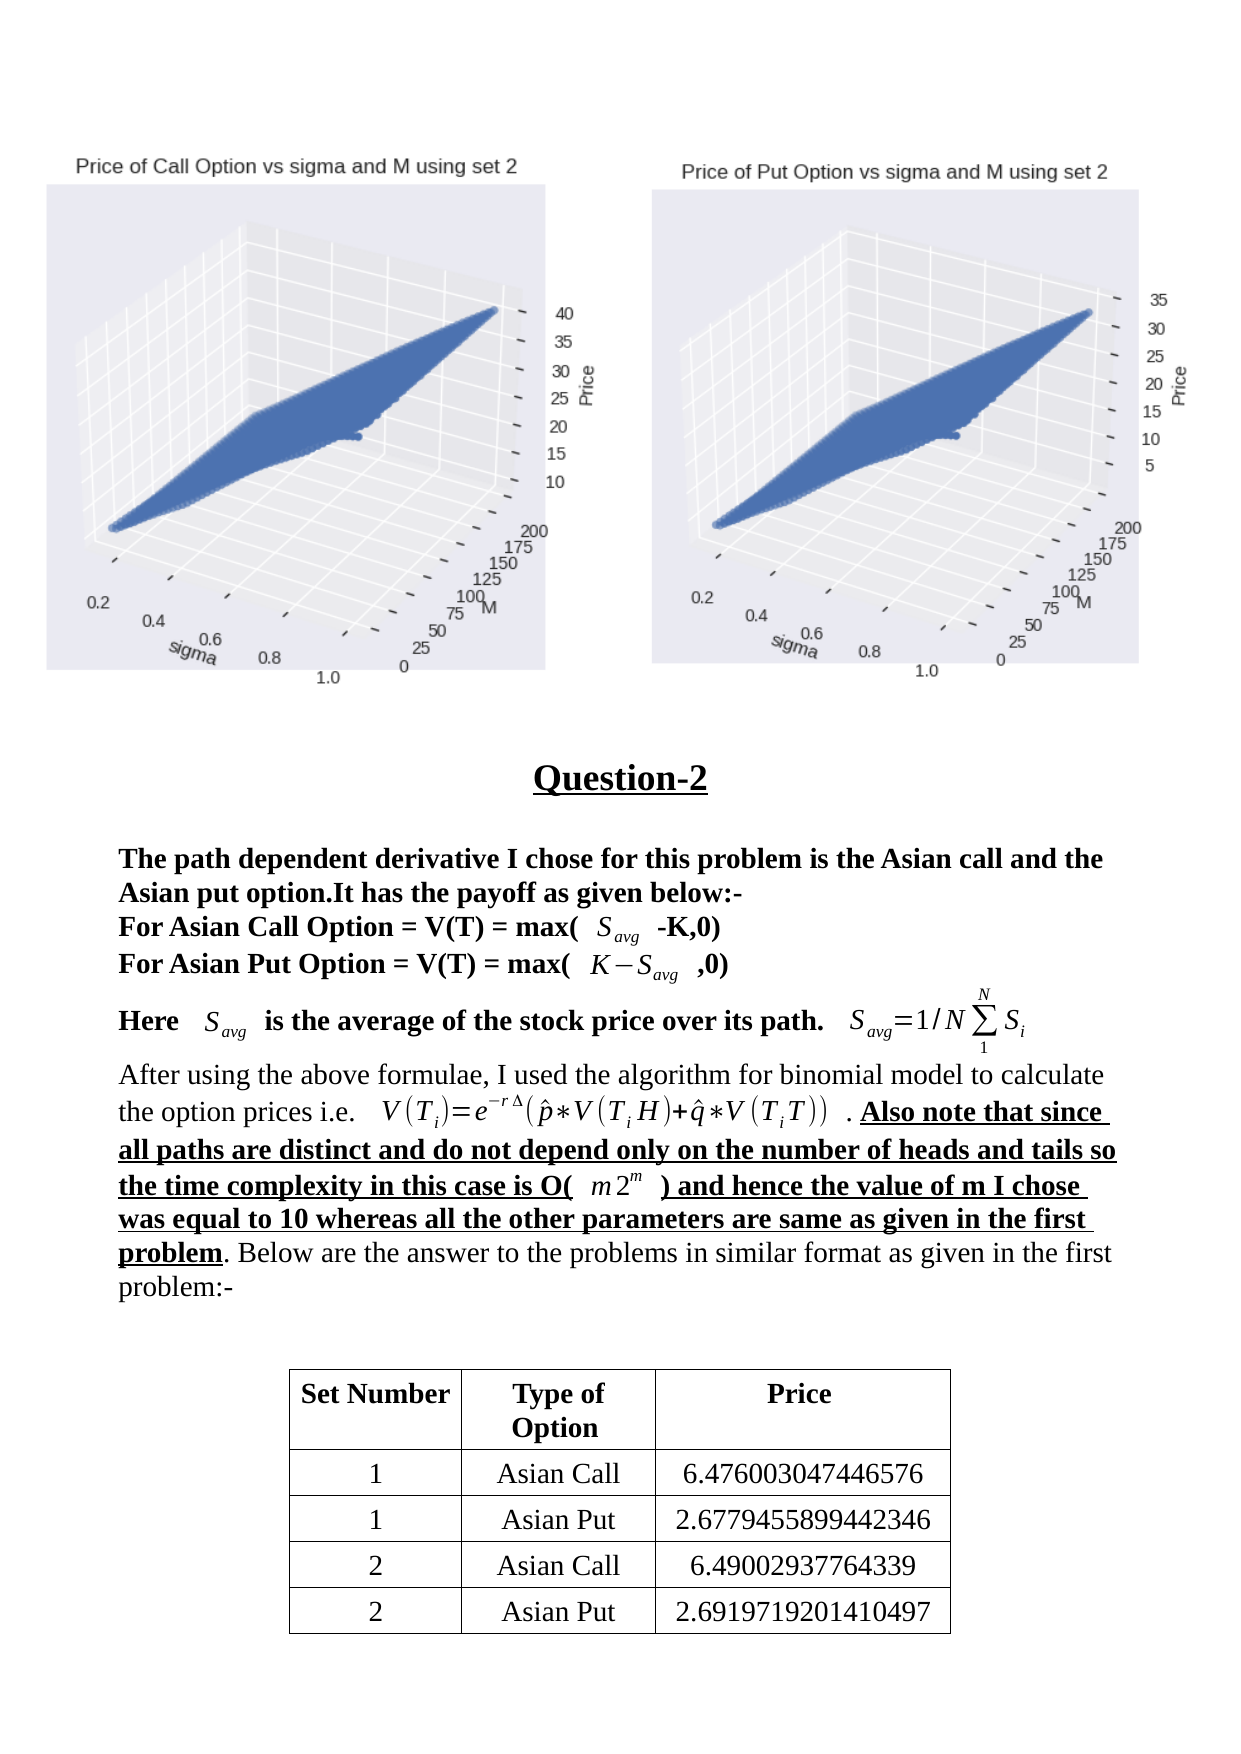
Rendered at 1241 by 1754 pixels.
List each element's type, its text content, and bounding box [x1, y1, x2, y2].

table_cell 2 [290, 1588, 461, 1633]
text After using the above formulae, I used the algorithm for binomial model to calculate the option prices i.e. . Also note that since all paths are distinct and do not depend only on the number of heads and tails so the time complexity in this case is O() and hence the value of m I chose was equal to 10 whereas all the other parameters are same as given in the first problem. Below are the answer to the problems in similar format as given in the first problem:- [118, 1057, 1122, 1302]
text The path dependent derivative I chose for this problem is the Asian call and the Asian put option.It has the payoff as given below:- [118, 842, 1122, 909]
table_cell 6.49002937764339 [656, 1542, 950, 1587]
table_cell Asian Call [462, 1450, 655, 1495]
text For Asian Put Option = V(T) = max(,0) [118, 947, 1122, 984]
table_cell Asian Put [462, 1496, 655, 1541]
table_cell 1 [290, 1450, 461, 1495]
picture [19, 150, 606, 686]
table_cell 2.6779455899442346 [656, 1496, 950, 1541]
table_cell 6.476003047446576 [656, 1450, 950, 1495]
text Question-2 [118, 755, 1122, 798]
table_cell 2 [290, 1542, 461, 1587]
table_cell Asian Call [462, 1542, 655, 1587]
table_header Price [656, 1370, 950, 1449]
table_cell Asian Put [462, 1588, 655, 1633]
picture [625, 156, 1198, 679]
table_header Set Number [290, 1370, 461, 1449]
table_header Type of Option [462, 1370, 655, 1449]
text For Asian Call Option = V(T) = max(-K,0) [118, 909, 1122, 947]
table_cell 2.6919719201410497 [656, 1588, 950, 1633]
table_cell 1 [290, 1496, 461, 1541]
text Here is the average of the stock price over its path. [118, 984, 1122, 1057]
